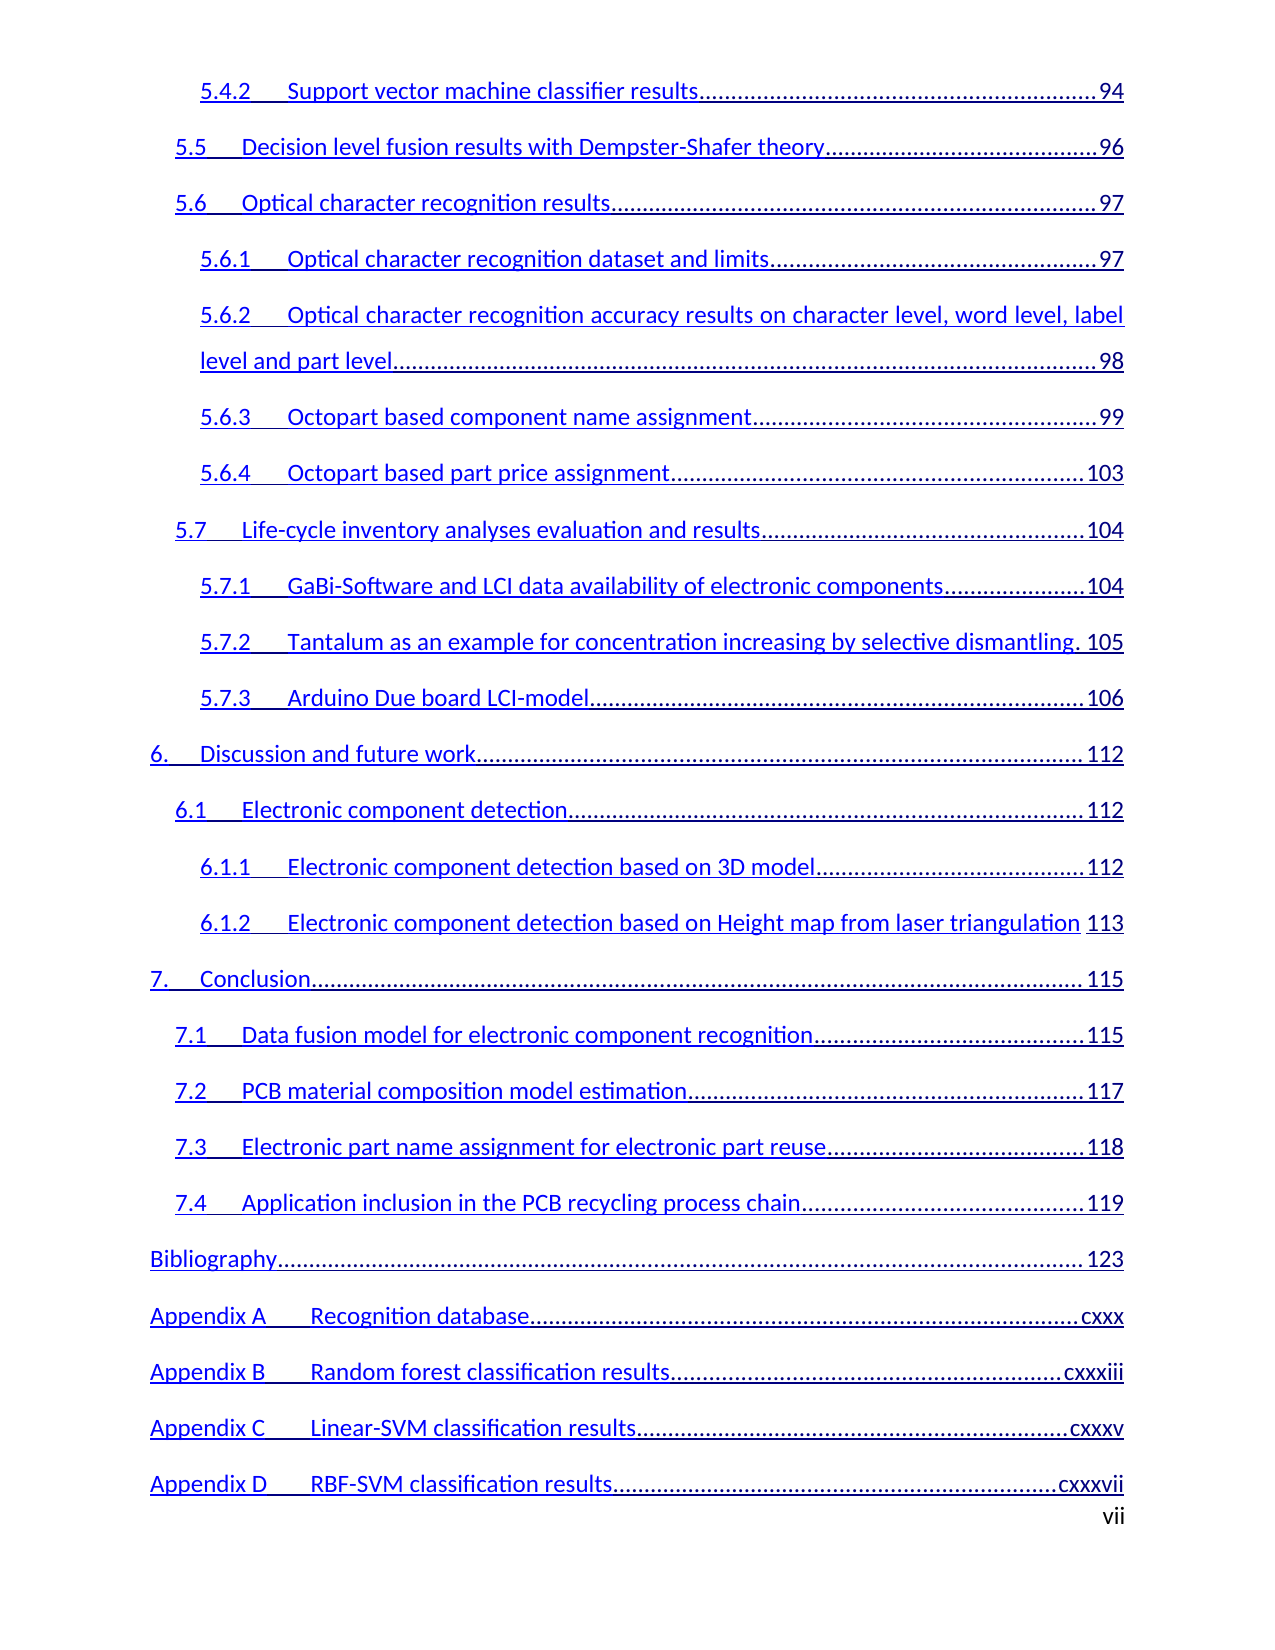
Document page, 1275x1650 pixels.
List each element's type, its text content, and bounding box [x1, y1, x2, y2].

text Appendix C Linear-SVM classification results cxxxv [150, 1412, 1125, 1443]
text 7.3 Electronic part name assignment for electronic part reuse 118 [175, 1131, 1125, 1162]
text 5.7.1 GaBi-Software and LCI data availability of electronic components 104 [200, 570, 1125, 600]
text 6. Discussion and future work 112 [150, 738, 1125, 769]
text 7.4 Application inclusion in the PCB recycling process chain 119 [175, 1187, 1125, 1218]
text 6.1.2 Electronic component detection based on Height map from laser triangulation 113 [200, 907, 1125, 937]
text 5.6.2 Optical character recognition accuracy results on character level, word level, label level and part level 98 [200, 299, 1125, 326]
text 5.6.4 Octopart based part price assignment 103 [200, 458, 1125, 488]
text 5.6.2 Optical character recognition accuracy results on character level, word level, label level and part level 98 [200, 327, 1125, 376]
text Appendix D RBF-SVM classification results cxxxvii [150, 1468, 1125, 1499]
text 6.1.1 Electronic component detection based on 3D model 112 [200, 851, 1125, 881]
text Appendix B Random forest classification results cxxxiii [150, 1356, 1125, 1386]
text 5.7.3 Arduino Due board LCI-model 106 [200, 682, 1125, 713]
text 7.2 PCB material composition model estimation 117 [175, 1075, 1125, 1106]
text 5.6 Optical character recognition results 97 [175, 187, 1125, 218]
text 5.7.2 Tantalum as an example for concentration increasing by selective dismantling 105 [200, 626, 1125, 657]
text 6.1 Electronic component detection 112 [175, 794, 1125, 825]
text 7.1 Data fusion model for electronic component recognition 115 [175, 1019, 1125, 1049]
text 5.4.2 Support vector machine classifier results 94 [200, 75, 1125, 106]
text 5.6.1 Optical character recognition dataset and limits 97 [200, 243, 1125, 274]
text 5.5 Decision level fusion results with Dempster-Shafer theory 96 [175, 131, 1125, 162]
text 5.7 Life-cycle inventory analyses evaluation and results 104 [175, 514, 1125, 544]
text 7. Conclusion 115 [150, 963, 1125, 993]
text 5.6.3 Octopart based component name assignment 99 [200, 401, 1125, 432]
text Appendix A Recognition database cxxx [150, 1300, 1125, 1330]
text Bibliography 123 [150, 1244, 1125, 1274]
